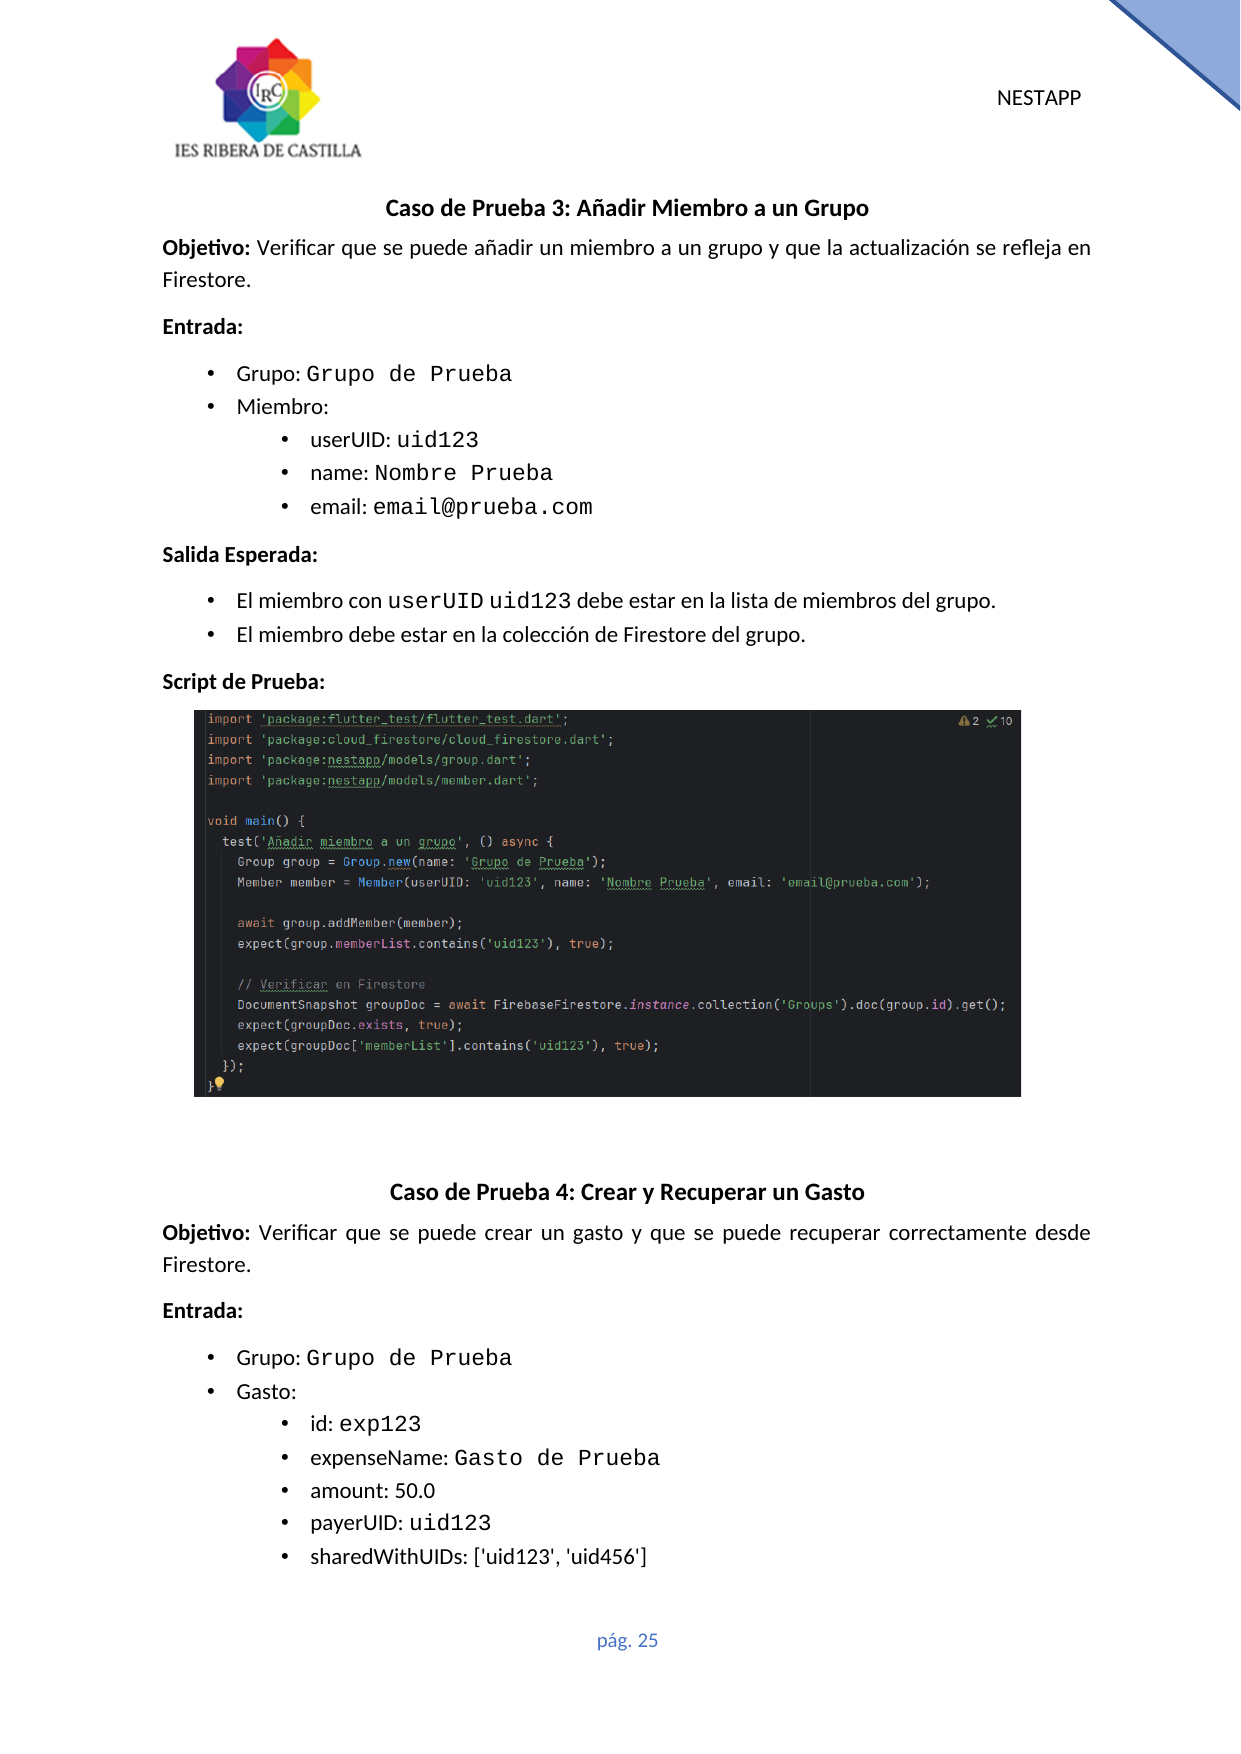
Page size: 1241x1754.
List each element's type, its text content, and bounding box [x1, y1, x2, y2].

list id: exp123 [281, 1409, 1093, 1438]
subtitle Caso de Prueba 4: Crear y Recuperar un Gasto [162, 1176, 1093, 1207]
text Objetivo: Verificar que se puede crear un gasto y que se puede recuperar correctamente desde Firestore. [162, 1218, 1093, 1278]
list Miembro: [207, 392, 1093, 421]
subtitle Caso de Prueba 3: Añadir Miembro a un Grupo [162, 192, 1093, 222]
list payerUID: uid123 [281, 1508, 1093, 1537]
text Salida Esperada: [162, 540, 1093, 568]
list El miembro con userUID uid123 debe estar en la lista de miembros del grupo. [207, 587, 1093, 616]
list sharedWithUIDs: ['uid123', 'uid456'] [281, 1542, 1093, 1570]
text Script de Prueba: [162, 667, 1093, 695]
text Entrada: [162, 312, 1093, 340]
list expenseName: Gasto de Prueba [281, 1443, 1093, 1472]
list Gasto: [207, 1377, 1093, 1405]
list userUID: uid123 [281, 425, 1093, 454]
picture [173, 29, 366, 164]
list Grupo: Grupo de Prueba [207, 1343, 1093, 1372]
text Entrada: [162, 1297, 1093, 1324]
list Grupo: Grupo de Prueba [207, 359, 1093, 388]
picture [194, 710, 1022, 1097]
list amount: 50.0 [281, 1476, 1093, 1504]
text Objetivo: Verificar que se puede añadir un miembro a un grupo y que la actualización se refleja en Firestore. [162, 233, 1093, 293]
list email: email@prueba.com [281, 492, 1093, 521]
list El miembro debe estar en la colección de Firestore del grupo. [207, 620, 1093, 648]
list name: Nombre Prueba [281, 458, 1093, 487]
